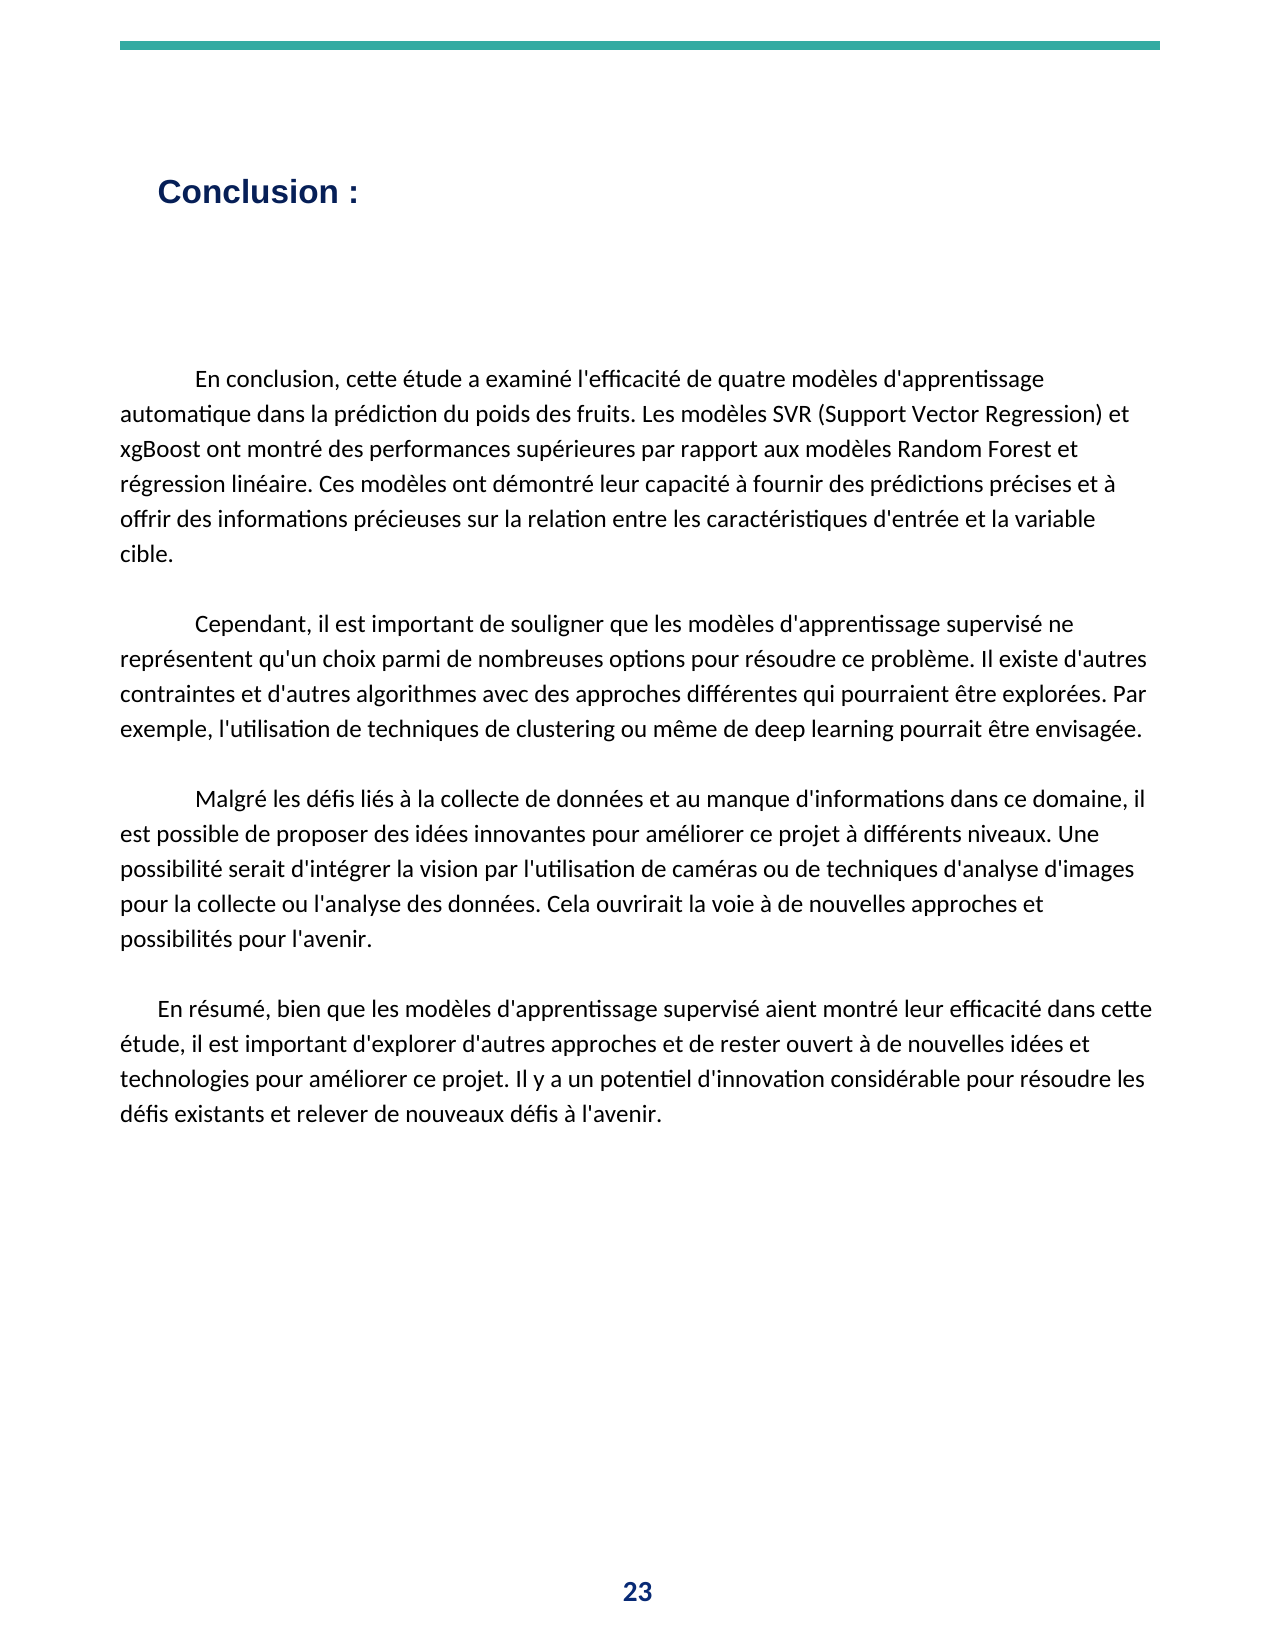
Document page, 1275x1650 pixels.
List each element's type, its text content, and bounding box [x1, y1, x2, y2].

subtitle Conclusion : [157, 172, 1155, 211]
text Cependant, il est important de souligner que les modèles d'apprentissage supervisé ne représentent qu'un choix parmi de nombreuses options pour résoudre ce problème. Il existe d'autres contraintes et d'autres algorithmes avec des approches différentes qui pourraient être explorées. Par exemple, l'utilisation de techniques de clustering ou même de deep learning pourrait être envisagée. [120, 608, 1155, 743]
text En conclusion, cette étude a examiné l'efficacité de quatre modèles d'apprentissage automatique dans la prédiction du poids des fruits. Les modèles SVR (Support Vector Regression) et xgBoost ont montré des performances supérieures par rapport aux modèles Random Forest et régression linéaire. Ces modèles ont démontré leur capacité à fournir des prédictions précises et à offrir des informations précieuses sur la relation entre les caractéristiques d'entrée et la variable cible. [120, 363, 1155, 568]
text En résumé, bien que les modèles d'apprentissage supervisé aient montré leur efficacité dans cette étude, il est important d'explorer d'autres approches et de rester ouvert à de nouvelles idées et technologies pour améliorer ce projet. Il y a un potentiel d'innovation considérable pour résoudre les défis existants et relever de nouveaux défis à l'avenir. [120, 993, 1155, 1128]
text Malgré les défis liés à la collecte de données et au manque d'informations dans ce domaine, il est possible de proposer des idées innovantes pour améliorer ce projet à différents niveaux. Une possibilité serait d'intégrer la vision par l'utilisation de caméras ou de techniques d'analyse d'images pour la collecte ou l'analyse des données. Cela ouvrirait la voie à de nouvelles approches et possibilités pour l'avenir. [120, 783, 1155, 953]
